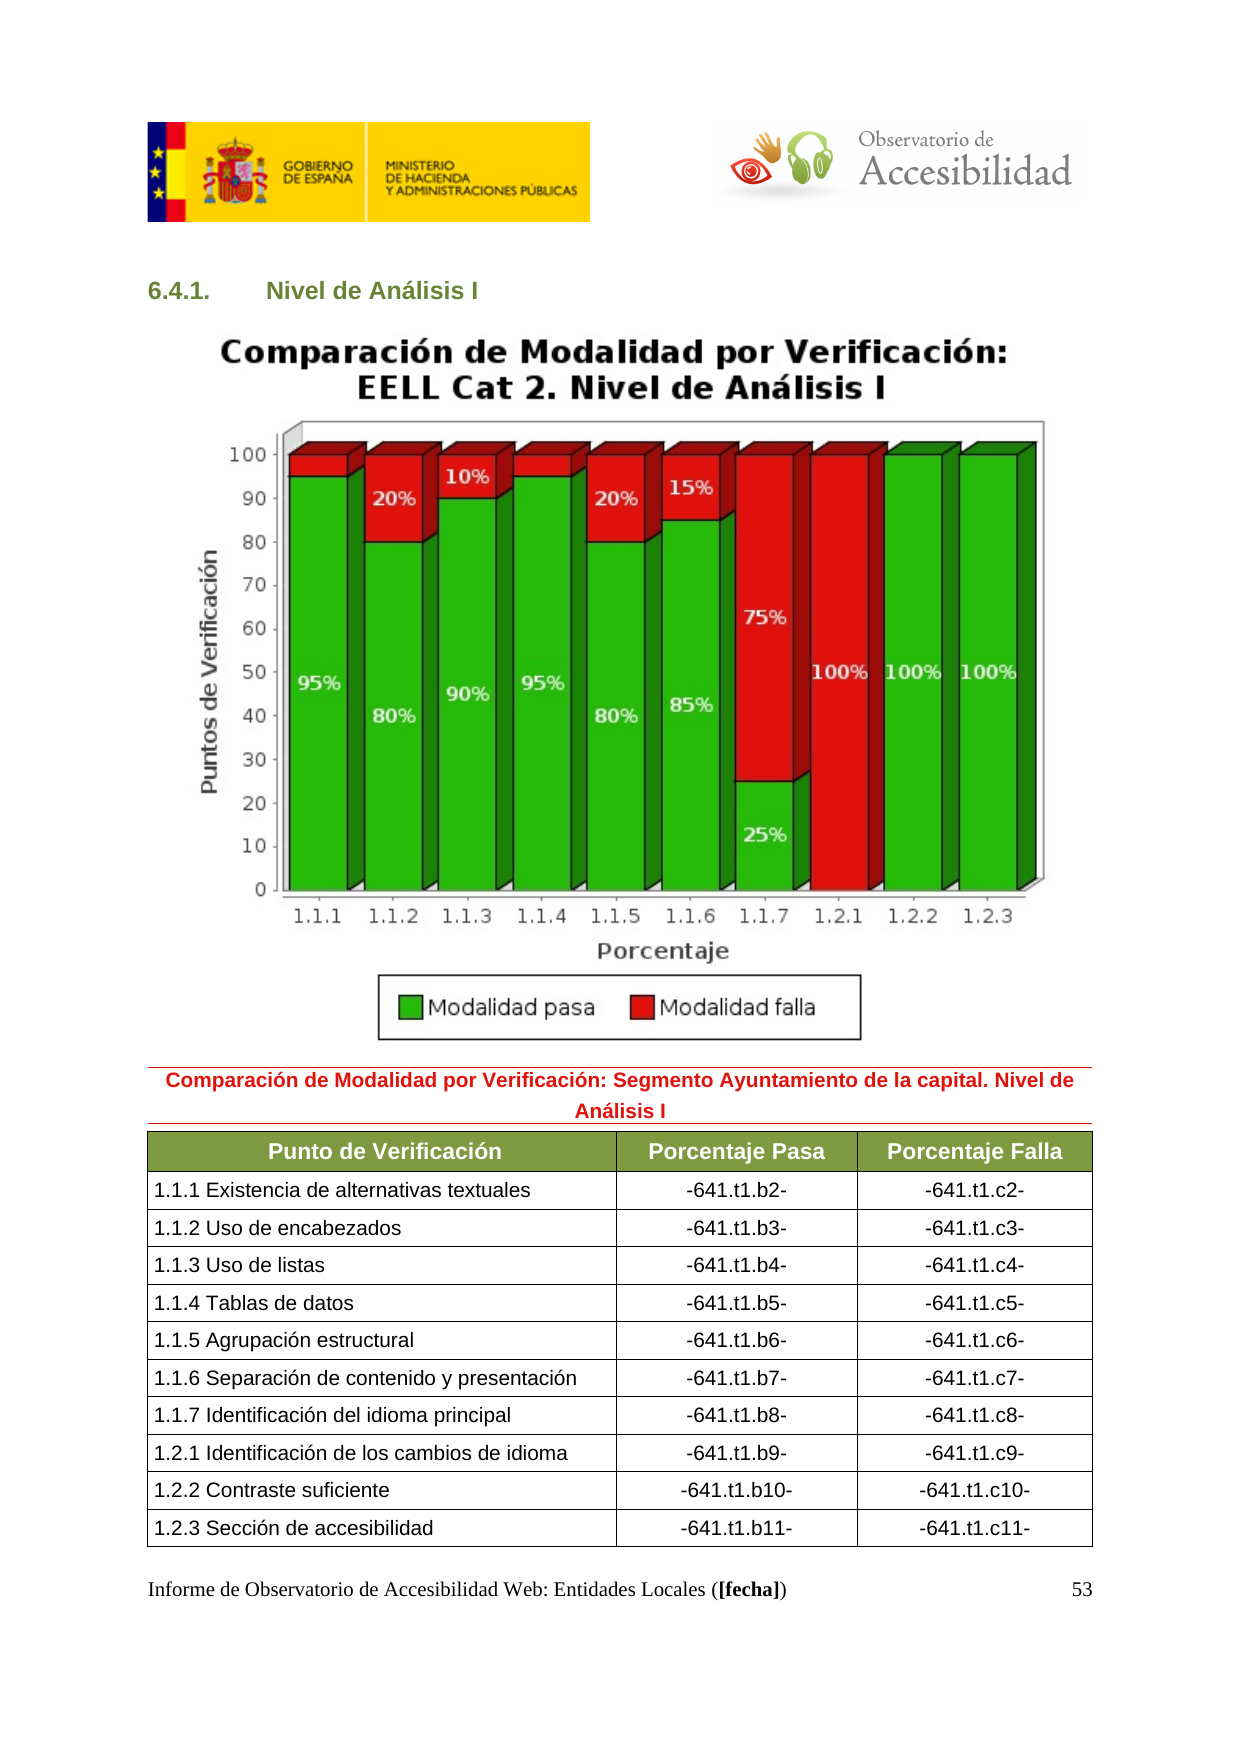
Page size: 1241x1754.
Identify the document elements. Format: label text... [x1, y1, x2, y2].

table_cell 1.1.7 Identificación del idioma principal [148, 1397, 616, 1433]
table_cell -641.t1.c10- [858, 1472, 1092, 1508]
table_cell 1.1.6 Separación de contenido y presentación [148, 1360, 616, 1396]
text Comparación de Modalidad por Verificación: Segmento Ayuntamiento de la capital. Nivel de Análisis I [148, 1068, 1092, 1123]
table_cell -641.t1.b4- [617, 1247, 857, 1283]
table_header Porcentaje Falla [858, 1132, 1092, 1171]
table_cell -641.t1.b2- [617, 1172, 857, 1208]
picture [147, 122, 591, 222]
table_cell -641.t1.c3- [858, 1210, 1092, 1246]
list Nivel de Análisis I [148, 276, 1092, 304]
table_cell 1.1.4 Tablas de datos [148, 1285, 616, 1321]
table_cell -641.t1.c2- [858, 1172, 1092, 1208]
table_cell -641.t1.c6- [858, 1322, 1092, 1358]
table_cell 1.1.3 Uso de listas [148, 1247, 616, 1283]
table_cell 1.2.3 Sección de accesibilidad [148, 1510, 616, 1546]
table_cell -641.t1.b8- [617, 1397, 857, 1433]
table_cell -641.t1.c7- [858, 1360, 1092, 1396]
table_cell 1.2.1 Identificación de los cambios de idioma [148, 1435, 616, 1471]
table_cell 1.1.2 Uso de encabezados [148, 1210, 616, 1246]
table_cell -641.t1.b10- [617, 1472, 857, 1508]
table_cell -641.t1.c11- [858, 1510, 1092, 1546]
table_header Porcentaje Pasa [617, 1132, 857, 1171]
table_cell -641.t1.c9- [858, 1435, 1092, 1471]
table_cell -641.t1.b3- [617, 1210, 857, 1246]
table_cell -641.t1.b6- [617, 1322, 857, 1358]
table_cell -641.t1.b9- [617, 1435, 857, 1471]
table_cell -641.t1.c8- [858, 1397, 1092, 1433]
table_cell 1.1.5 Agrupación estructural [148, 1322, 616, 1358]
picture [710, 122, 1086, 205]
table_cell -641.t1.c5- [858, 1285, 1092, 1321]
picture [178, 332, 1062, 1042]
table_cell -641.t1.b7- [617, 1360, 857, 1396]
table_cell -641.t1.b5- [617, 1285, 857, 1321]
table_header Punto de Verificación [148, 1132, 616, 1171]
table_cell 1.1.1 Existencia de alternativas textuales [148, 1172, 616, 1208]
table_cell 1.2.2 Contraste suficiente [148, 1472, 616, 1508]
table_cell -641.t1.c4- [858, 1247, 1092, 1283]
table_cell -641.t1.b11- [617, 1510, 857, 1546]
